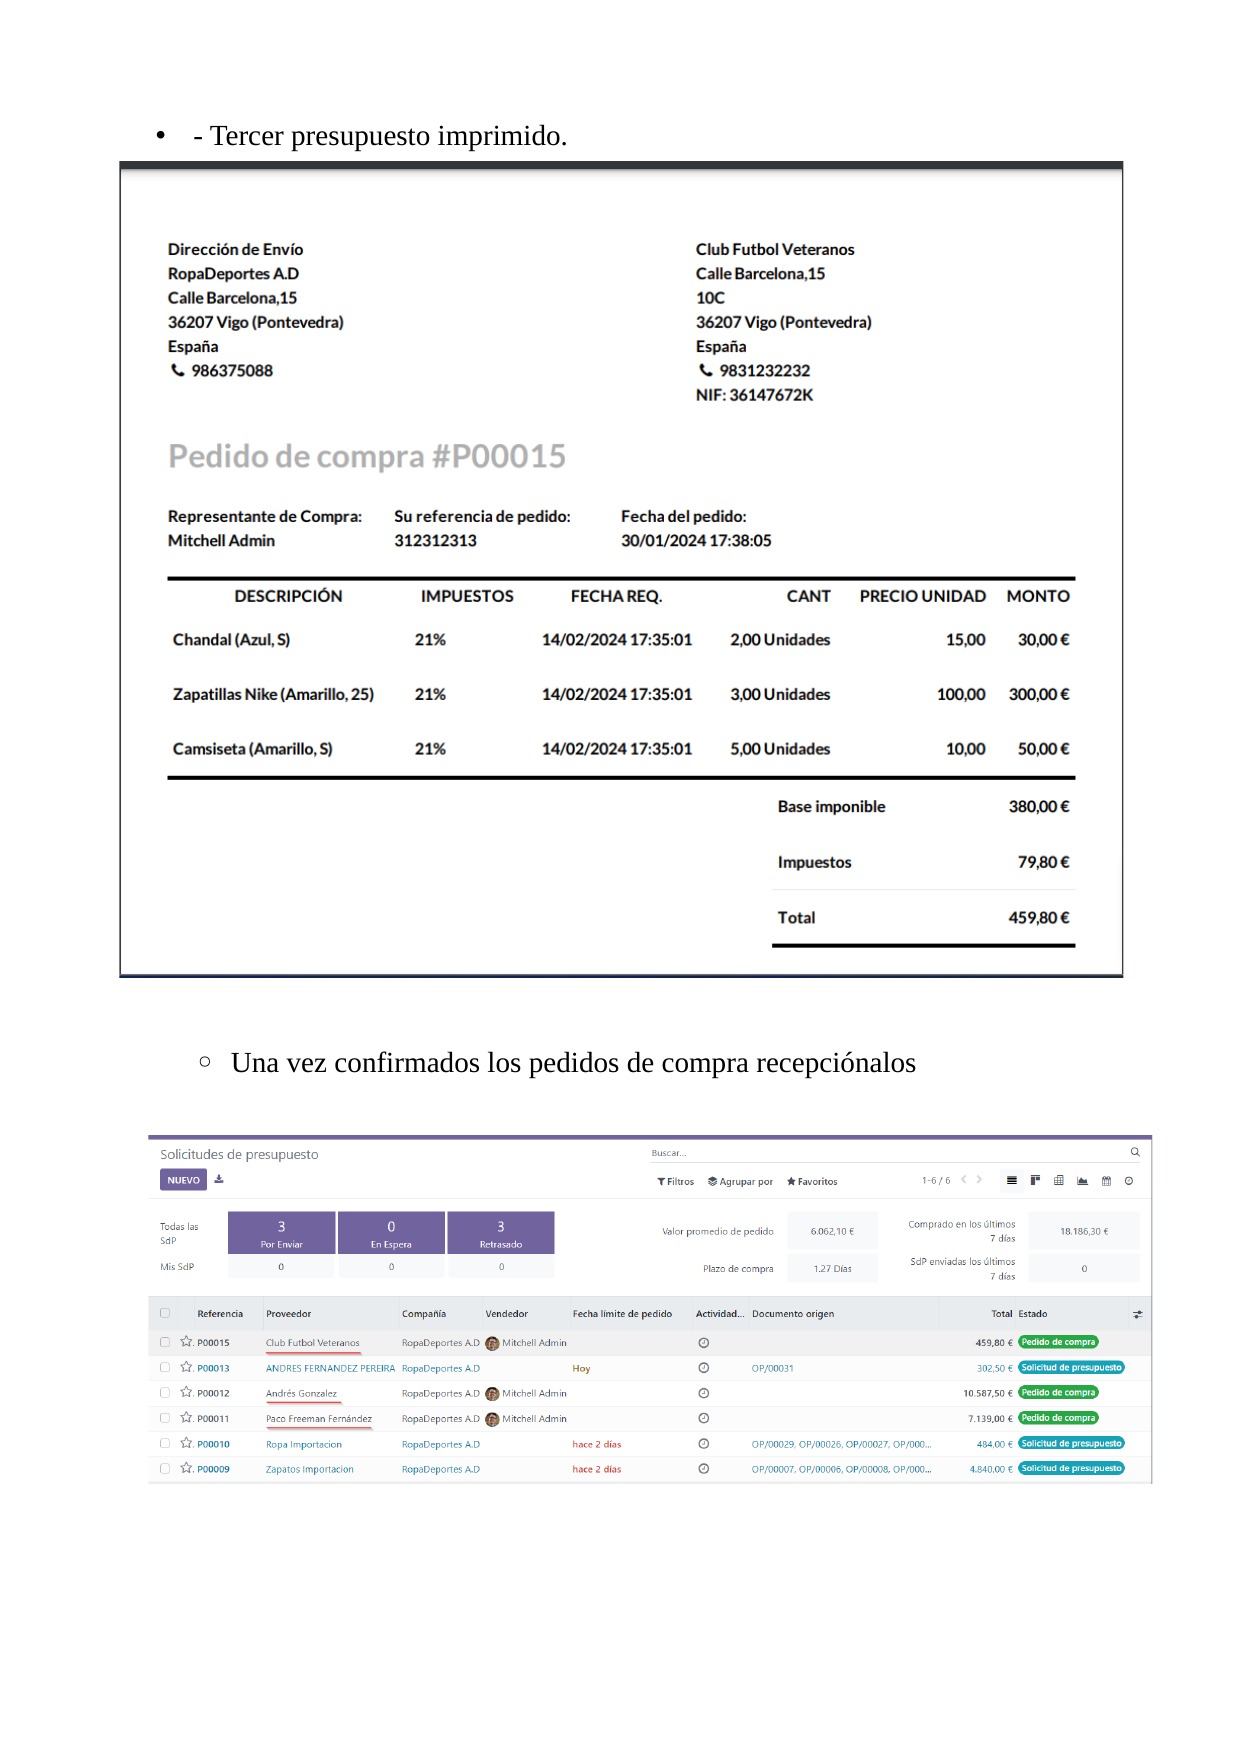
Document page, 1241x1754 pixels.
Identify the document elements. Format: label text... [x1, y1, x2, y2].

list Una vez confirmados los pedidos de compra recepciónalos [193, 1045, 1122, 1078]
list - Tercer presupuesto imprimido. [156, 118, 1122, 152]
picture [119, 161, 1124, 978]
picture [148, 1135, 1153, 1484]
